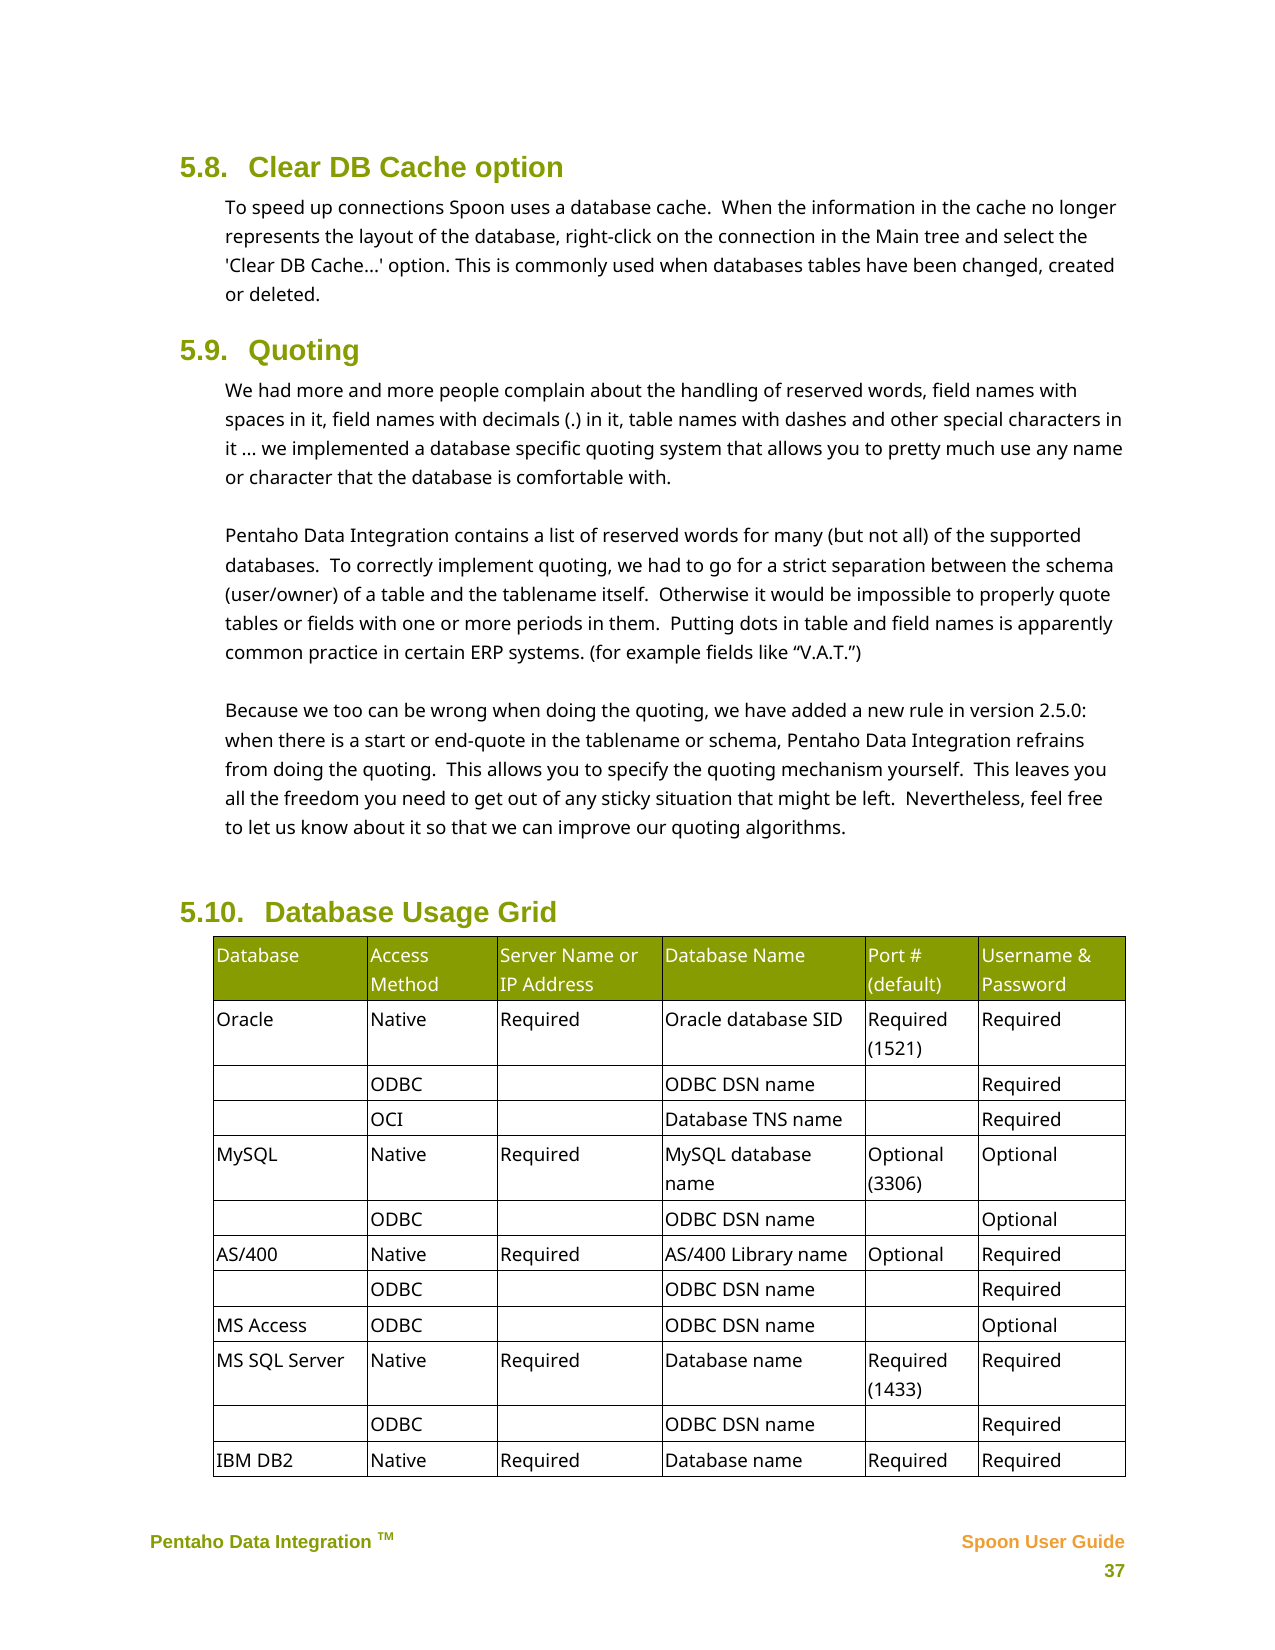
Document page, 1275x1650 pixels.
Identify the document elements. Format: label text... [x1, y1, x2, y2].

table_cell Optional (3306) [866, 1136, 978, 1200]
table_cell ODBC DSN name [663, 1271, 865, 1306]
table_cell OCI [368, 1101, 497, 1135]
table_cell [866, 1406, 978, 1441]
table_cell Oracle [214, 1001, 367, 1064]
table_cell Native [368, 1136, 497, 1200]
table_cell Database name [663, 1342, 865, 1405]
table_cell [866, 1101, 978, 1135]
table_cell Native [368, 1442, 497, 1476]
table_cell Required [498, 1001, 662, 1064]
table_cell ODBC [368, 1307, 497, 1341]
text Pentaho Data Integration contains a list of reserved words for many (but not all) of the supported databases. To correctly implement quoting, we had to go for a strict separation between the schema (user/owner) of a table and the tablename itself. Otherwise it would be impossible to properly quote tables or fields with one or more periods in them. Putting dots in table and field names is apparently common practice in certain ERP systems. (for example fields like “V.A.T.”) [225, 519, 1125, 665]
text Because we too can be wrong when doing the quoting, we have added a new rule in version 2.5.0: when there is a start or end-quote in the tablename or schema, Pentaho Data Integration refrains from doing the quoting. This allows you to specify the quoting mechanism yourself. This leaves you all the freedom you need to get out of any sticky situation that might be left. Nevertheless, feel free to let us know about it so that we can improve our quoting algorithms. [225, 694, 1125, 840]
table_cell Required (1433) [866, 1342, 978, 1405]
table_cell [866, 1066, 978, 1100]
table_cell [214, 1101, 367, 1135]
table_cell Required [866, 1442, 978, 1476]
table_cell AS/400 [214, 1236, 367, 1270]
subtitle Database Usage Grid [179, 894, 1125, 929]
table_cell Native [368, 1236, 497, 1270]
table_cell Required [979, 1406, 1125, 1441]
table_cell Optional [979, 1136, 1125, 1200]
table_cell Required [498, 1342, 662, 1405]
table_cell [214, 1201, 367, 1235]
table_cell [214, 1406, 367, 1441]
table_cell Optional [866, 1236, 978, 1270]
table_cell Required [979, 1342, 1125, 1405]
table_header Access Method [368, 937, 497, 1000]
table_cell AS/400 Library name [663, 1236, 865, 1270]
table_cell Required [979, 1442, 1125, 1476]
table_cell Required [498, 1236, 662, 1270]
table_cell MS SQL Server [214, 1342, 367, 1405]
table_cell ODBC DSN name [663, 1066, 865, 1100]
table_cell Required [979, 1001, 1125, 1064]
table_cell Optional [979, 1201, 1125, 1235]
table_cell Required [498, 1442, 662, 1476]
table_cell ODBC [368, 1406, 497, 1441]
table_cell Native [368, 1342, 497, 1405]
table_cell Database TNS name [663, 1101, 865, 1135]
table_cell [866, 1307, 978, 1341]
table_cell MS Access [214, 1307, 367, 1341]
text To speed up connections Spoon uses a database cache. When the information in the cache no longer represents the layout of the database, right-click on the connection in the Main tree and select the 'Clear DB Cache...' option. This is commonly used when databases tables have been changed, created or deleted. [225, 191, 1125, 308]
table_cell Native [368, 1001, 497, 1064]
table_header Port # (default) [866, 937, 978, 1000]
table_cell Database name [663, 1442, 865, 1476]
table_cell [498, 1307, 662, 1341]
table_cell ODBC DSN name [663, 1307, 865, 1341]
table_cell Optional [979, 1307, 1125, 1341]
table_cell ODBC DSN name [663, 1406, 865, 1441]
table_cell Required [979, 1236, 1125, 1270]
table_cell Required [979, 1066, 1125, 1100]
table_cell ODBC [368, 1201, 497, 1235]
table_cell IBM DB2 [214, 1442, 367, 1476]
table_header Database [214, 937, 367, 1000]
subtitle Quoting [179, 333, 1125, 367]
table_cell [866, 1201, 978, 1235]
table_cell Oracle database SID [663, 1001, 865, 1064]
table_cell [498, 1271, 662, 1306]
table_cell Required [979, 1101, 1125, 1135]
table_cell [498, 1406, 662, 1441]
table_cell [498, 1201, 662, 1235]
table_cell [498, 1101, 662, 1135]
table_header Server Name or IP Address [498, 937, 662, 1000]
text We had more and more people complain about the handling of reserved words, field names with spaces in it, field names with decimals (.) in it, table names with dashes and other special characters in it ... we implemented a database specific quoting system that allows you to pretty much use any name or character that the database is comfortable with. [225, 374, 1125, 490]
table_header Username & Password [979, 937, 1125, 1000]
subtitle Clear DB Cache option [179, 150, 1125, 185]
table_cell [214, 1066, 367, 1100]
table_cell MySQL [214, 1136, 367, 1200]
table_header Database Name [663, 937, 865, 1000]
table_cell Required [979, 1271, 1125, 1306]
table_cell Required [498, 1136, 662, 1200]
table_cell [866, 1271, 978, 1306]
table_cell ODBC [368, 1271, 497, 1306]
table_cell ODBC [368, 1066, 497, 1100]
table_cell [214, 1271, 367, 1306]
table_cell Required (1521) [866, 1001, 978, 1064]
table_cell [498, 1066, 662, 1100]
table_cell MySQL database name [663, 1136, 865, 1200]
table_cell ODBC DSN name [663, 1201, 865, 1235]
